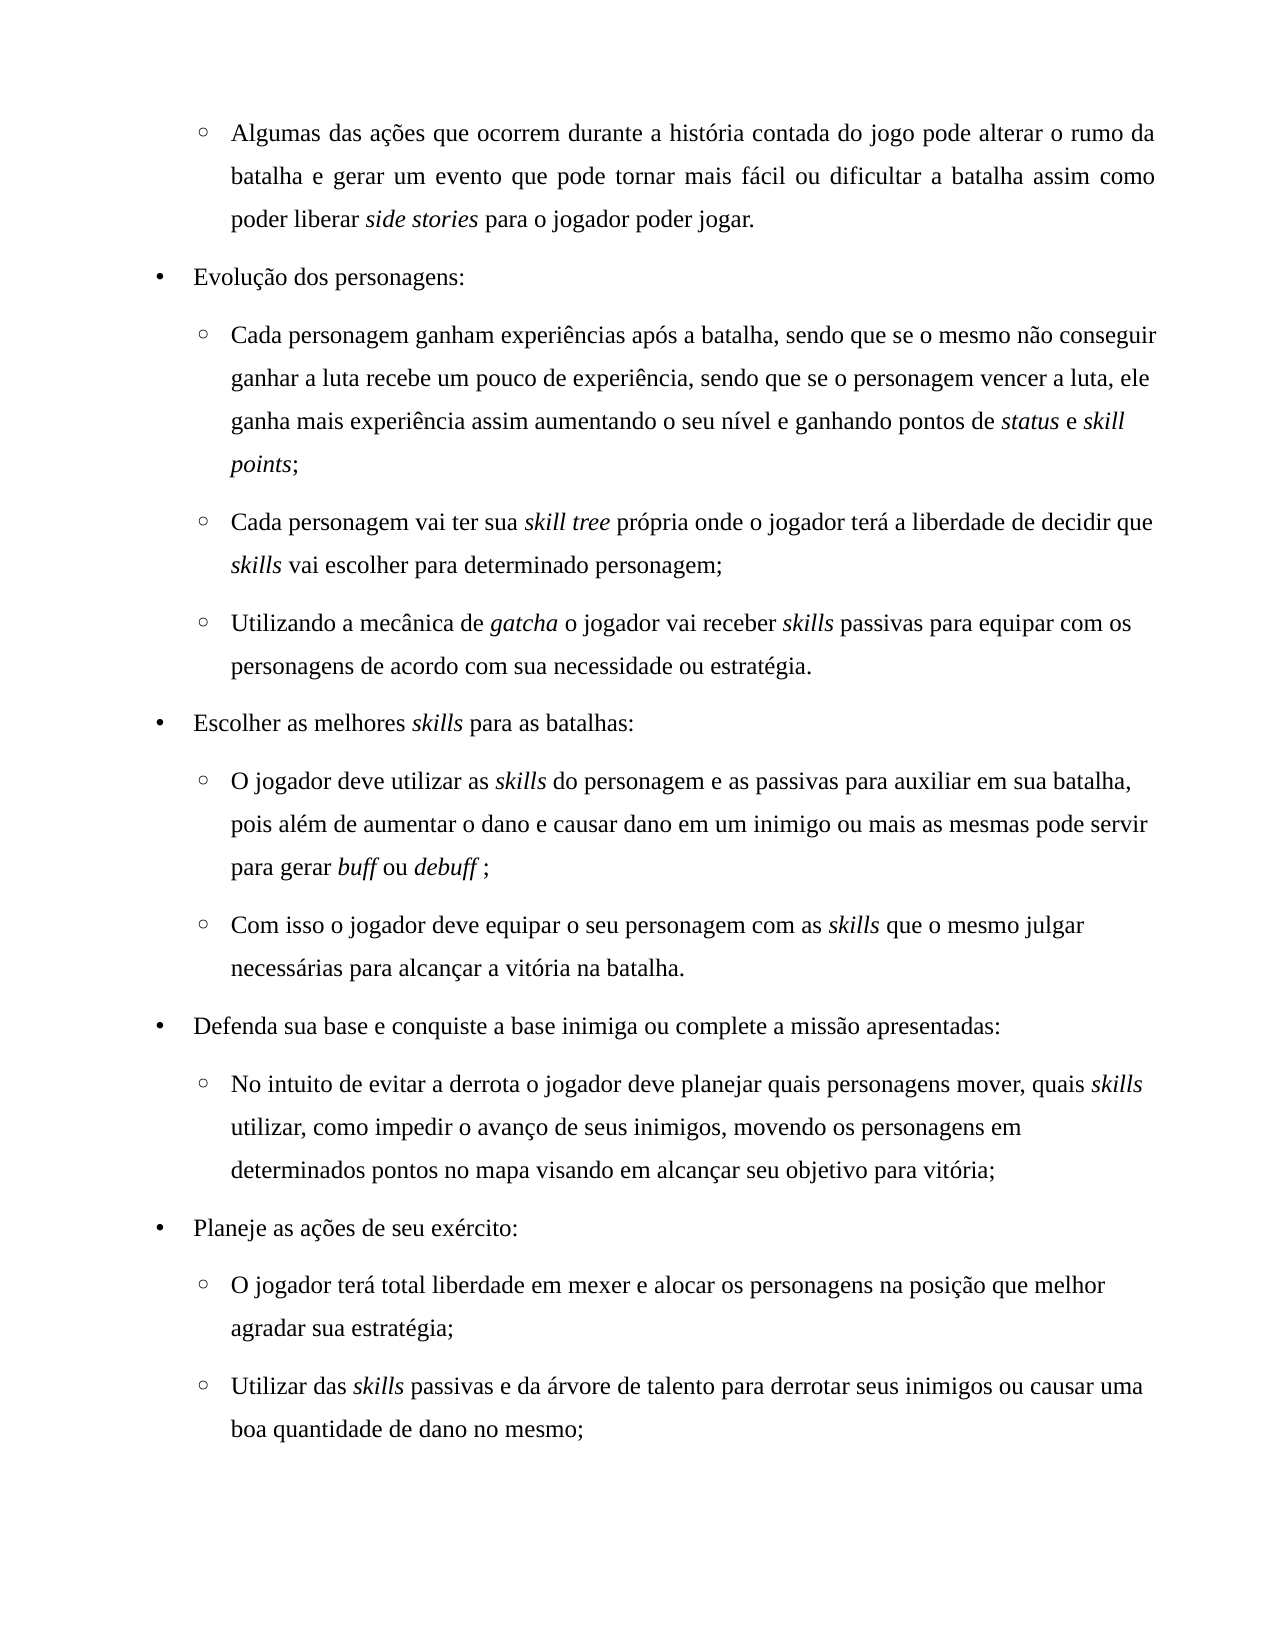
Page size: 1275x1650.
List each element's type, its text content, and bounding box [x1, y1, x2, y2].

list Defenda sua base e conquiste a base inimiga ou complete a missão apresentadas: [156, 1011, 1157, 1040]
list Algumas das ações que ocorrem durante a história contada do jogo pode alterar o rumo da batalha e gerar um evento que pode tornar mais fácil ou dificultar a batalha assim como poder liberar side stories para o jogador poder jogar. [193, 118, 1157, 233]
list Planeje as ações de seu exército: [156, 1213, 1157, 1241]
list O jogador deve utilizar as skills do personagem e as passivas para auxiliar em sua batalha, pois além de aumentar o dano e causar dano em um inimigo ou mais as mesmas pode servir para gerar buff ou debuff ; [193, 766, 1157, 881]
list No intuito de evitar a derrota o jogador deve planejar quais personagens mover, quais skills utilizar, como impedir o avanço de seus inimigos, movendo os personagens em determinados pontos no mapa visando em alcançar seu objetivo para vitória; [193, 1069, 1157, 1184]
list Cada personagem vai ter sua skill tree própria onde o jogador terá a liberdade de decidir que skills vai escolher para determinado personagem; [193, 507, 1157, 579]
list Com isso o jogador deve equipar o seu personagem com as skills que o mesmo julgar necessárias para alcançar a vitória na batalha. [193, 910, 1157, 982]
list Utilizando a mecânica de gatcha o jogador vai receber skills passivas para equipar com os personagens de acordo com sua necessidade ou estratégia. [193, 608, 1157, 679]
list Evolução dos personagens: [156, 262, 1157, 291]
list Cada personagem ganham experiências após a batalha, sendo que se o mesmo não conseguir ganhar a luta recebe um pouco de experiência, sendo que se o personagem vencer a luta, ele ganha mais experiência assim aumentando o seu nível e ganhando pontos de status e skill points; [193, 320, 1157, 478]
list O jogador terá total liberdade em mexer e alocar os personagens na posição que melhor agradar sua estratégia; [193, 1270, 1157, 1342]
list Escolher as melhores skills para as batalhas: [156, 708, 1157, 737]
list Utilizar das skills passivas e da árvore de talento para derrotar seus inimigos ou causar uma boa quantidade de dano no mesmo; [193, 1371, 1157, 1443]
